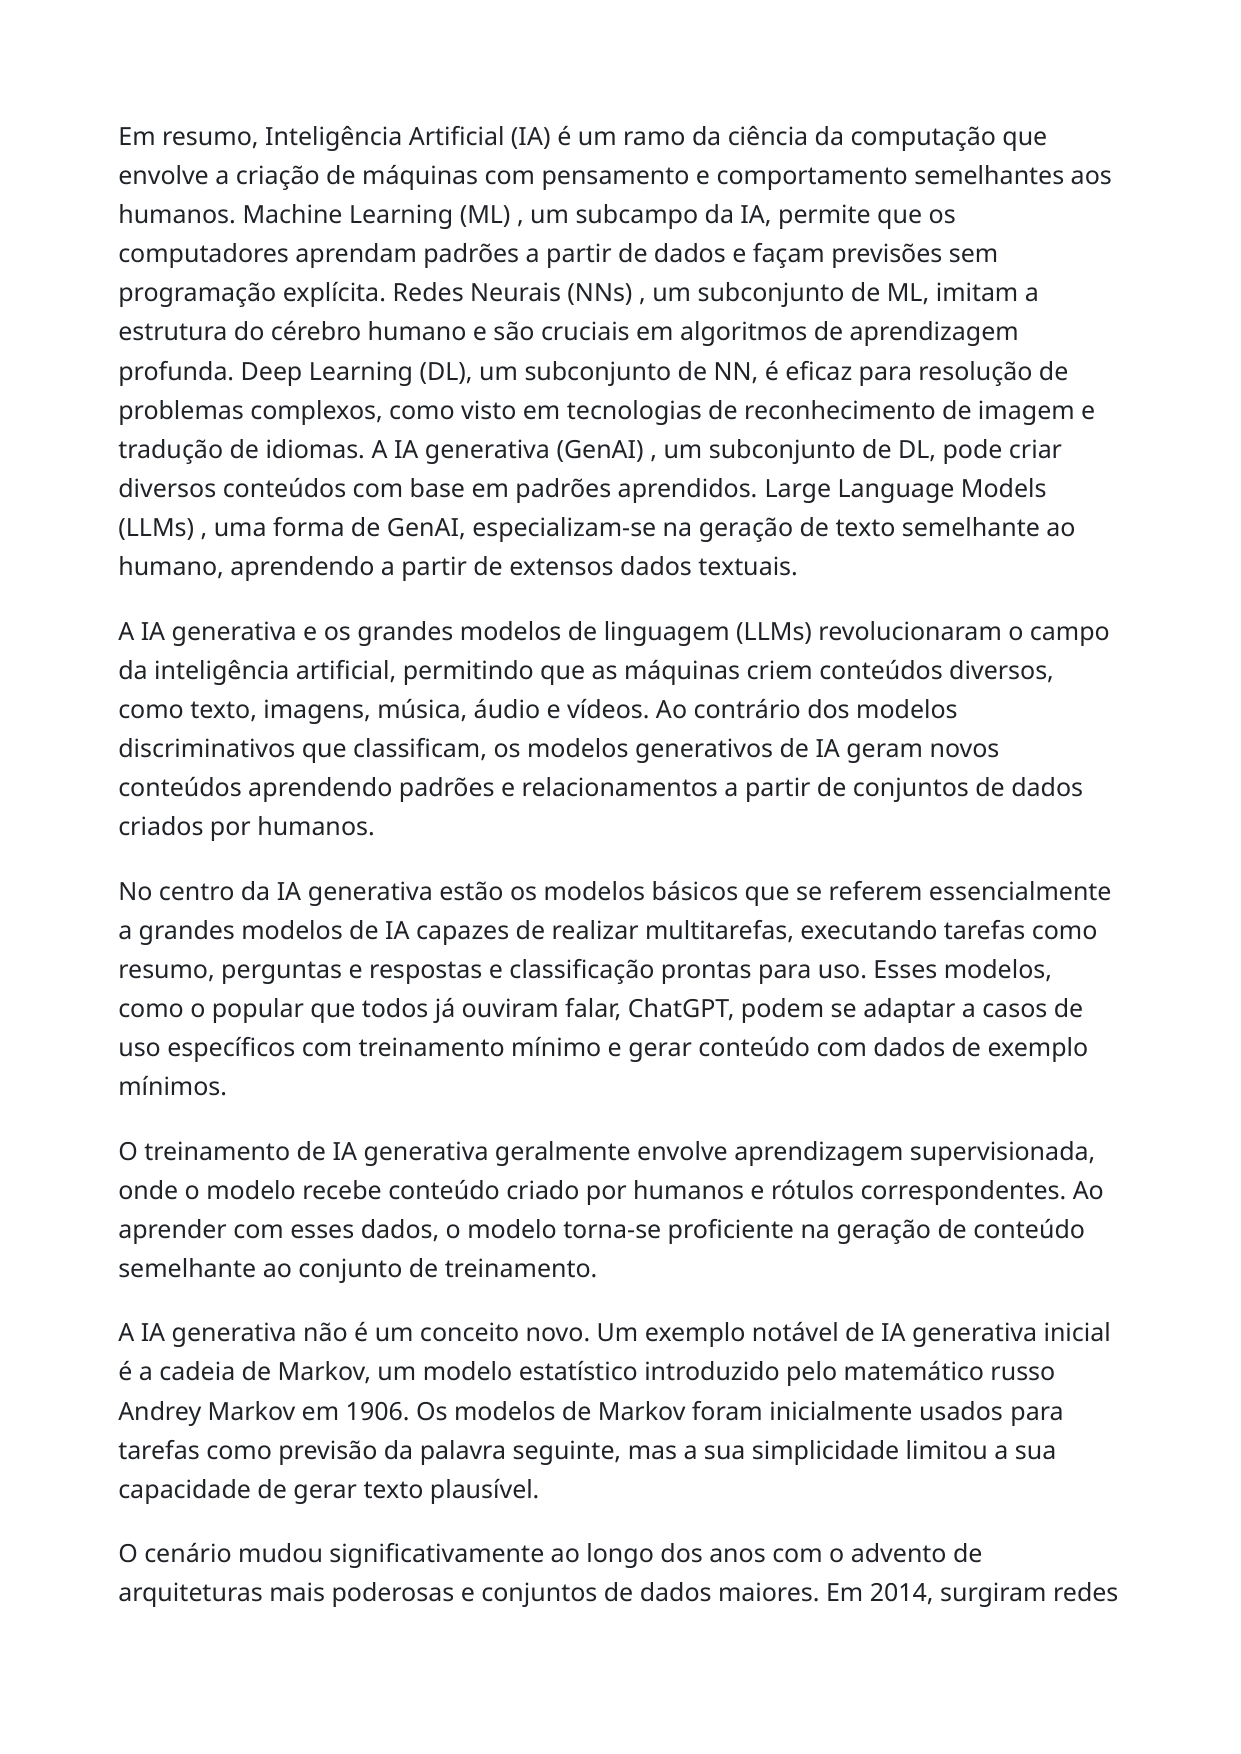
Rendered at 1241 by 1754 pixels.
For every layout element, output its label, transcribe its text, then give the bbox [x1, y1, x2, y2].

text O treinamento de IA generativa geralmente envolve aprendizagem supervisionada, onde o modelo recebe conteúdo criado por humanos e rótulos correspondentes. Ao aprender com esses dados, o modelo torna-se proficiente na geração de conteúdo semelhante ao conjunto de treinamento. [118, 1133, 1122, 1285]
text O cenário mudou significativamente ao longo dos anos com o advento de arquiteturas mais poderosas e conjuntos de dados maiores. Em 2014, surgiram redes [118, 1536, 1122, 1609]
text No centro da IA ​​generativa estão os modelos básicos que se referem essencialmente a grandes modelos de IA capazes de realizar multitarefas, executando tarefas como resumo, perguntas e respostas e classificação prontas para uso. Esses modelos, como o popular que todos já ouviram falar, ChatGPT, podem se adaptar a casos de uso específicos com treinamento mínimo e gerar conteúdo com dados de exemplo mínimos. [118, 873, 1122, 1103]
text A IA generativa não é um conceito novo. Um exemplo notável de IA generativa inicial é a cadeia de Markov, um modelo estatístico introduzido pelo matemático russo Andrey Markov em 1906. Os modelos de Markov foram inicialmente usados ​​para tarefas como previsão da palavra seguinte, mas a sua simplicidade limitou a sua capacidade de gerar texto plausível. [118, 1315, 1122, 1506]
text A IA generativa e os grandes modelos de linguagem (LLMs) revolucionaram o campo da inteligência artificial, permitindo que as máquinas criem conteúdos diversos, como texto, imagens, música, áudio e vídeos. Ao contrário dos modelos discriminativos que classificam, os modelos generativos de IA geram novos conteúdos aprendendo padrões e relacionamentos a partir de conjuntos de dados criados por humanos. [118, 613, 1122, 843]
text Em resumo, Inteligência Artificial (IA) é um ramo da ciência da computação que envolve a criação de máquinas com pensamento e comportamento semelhantes aos humanos. Machine Learning (ML) , um subcampo da IA, permite que os computadores aprendam padrões a partir de dados e façam previsões sem programação explícita. Redes Neurais (NNs) , um subconjunto de ML, imitam a estrutura do cérebro humano e são cruciais em algoritmos de aprendizagem profunda. Deep Learning (DL), um subconjunto de NN, é eficaz para resolução de problemas complexos, como visto em tecnologias de reconhecimento de imagem e tradução de idiomas. A IA generativa (GenAI) , um subconjunto de DL, pode criar diversos conteúdos com base em padrões aprendidos. Large Language Models (LLMs) , uma forma de GenAI, especializam-se na geração de texto semelhante ao humano, aprendendo a partir de extensos dados textuais. [118, 118, 1122, 583]
